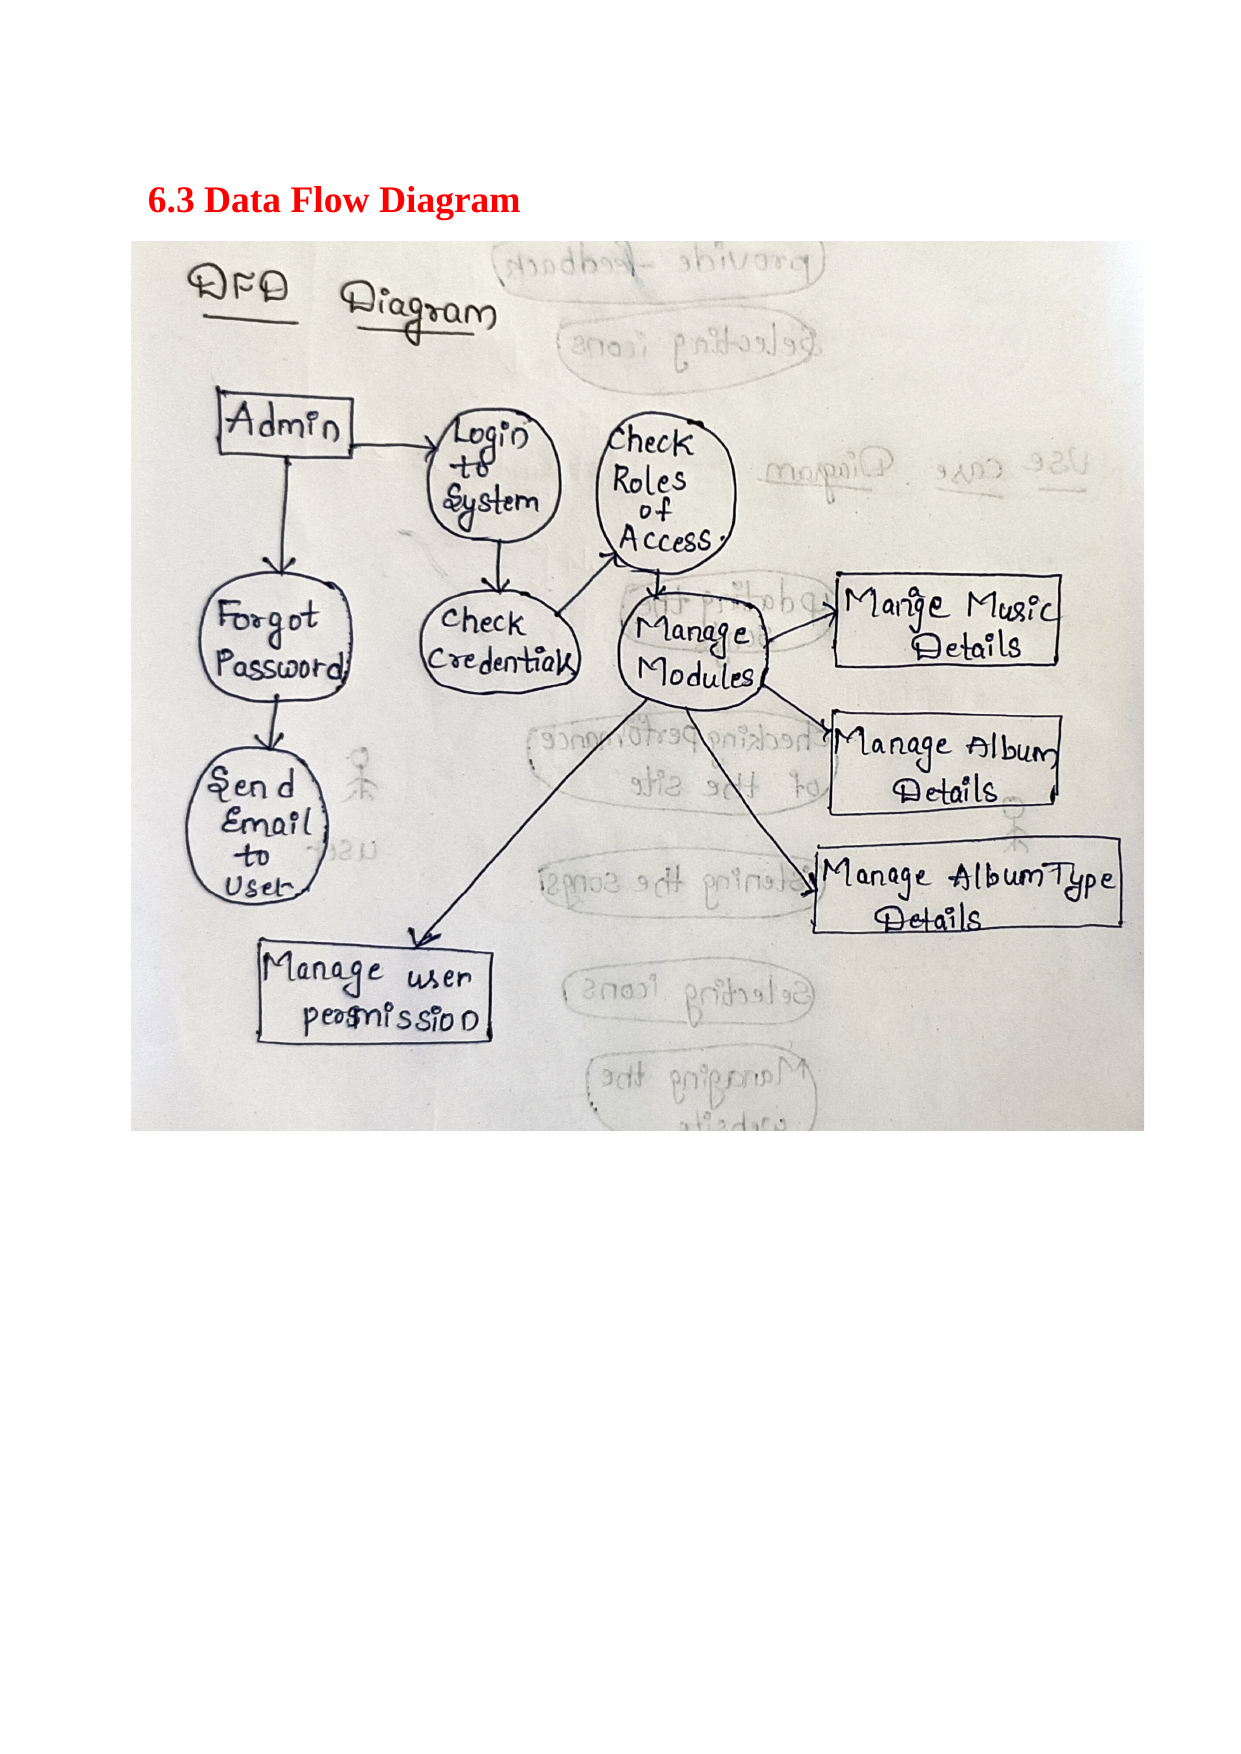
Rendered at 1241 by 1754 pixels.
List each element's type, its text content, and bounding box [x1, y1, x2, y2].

picture [131, 241, 1145, 1131]
text 6.3 Data Flow Diagram [148, 177, 1128, 220]
